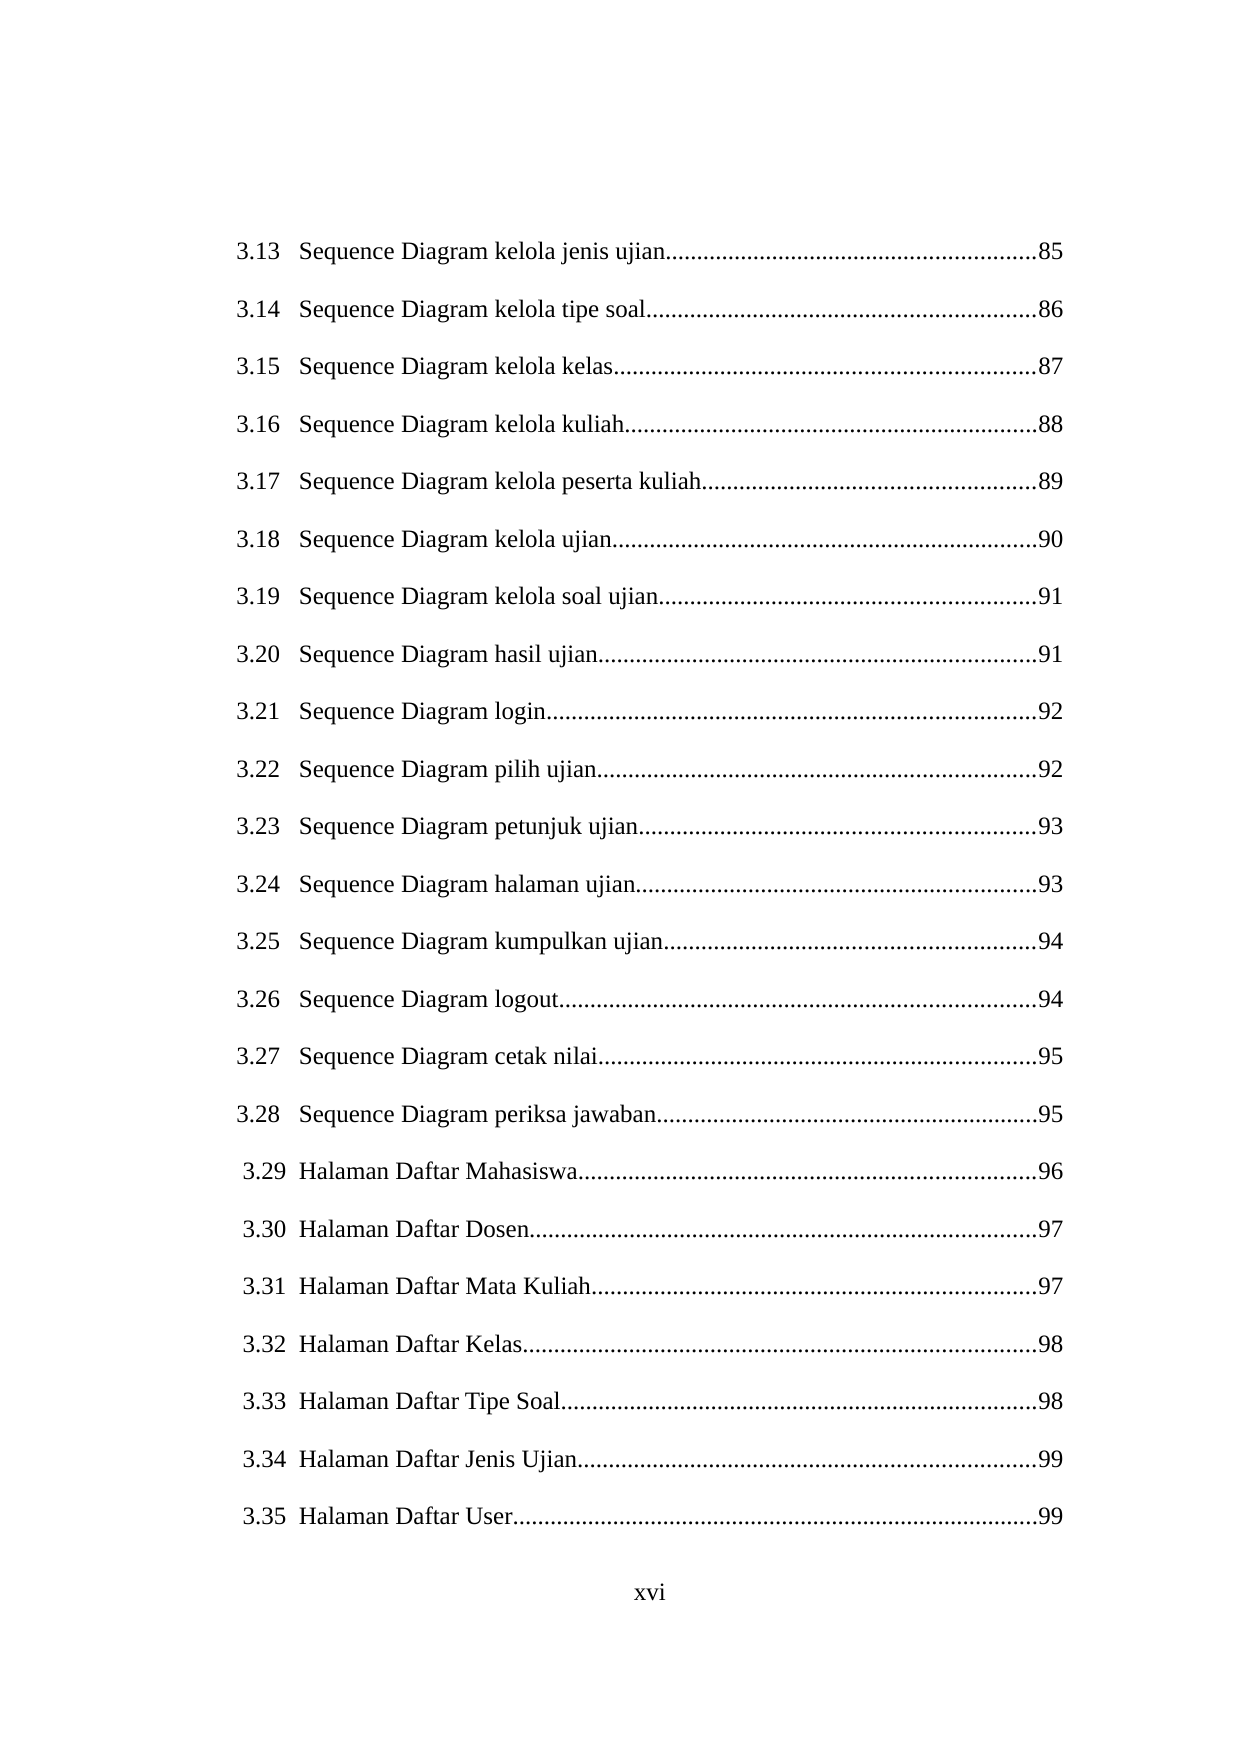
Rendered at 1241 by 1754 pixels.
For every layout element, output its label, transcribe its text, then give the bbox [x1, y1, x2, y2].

text 3.16 Sequence Diagram kelola kuliah 88 [236, 409, 1063, 437]
text 3.14 Sequence Diagram kelola tipe soal 86 [236, 294, 1063, 322]
text 3.28 Sequence Diagram periksa jawaban 95 [236, 1099, 1063, 1127]
text 3.34 Halaman Daftar Jenis Ujian 99 [236, 1444, 1063, 1472]
text 3.26 Sequence Diagram logout 94 [236, 984, 1063, 1012]
text 3.18 Sequence Diagram kelola ujian 90 [236, 524, 1063, 552]
text 3.33 Halaman Daftar Tipe Soal 98 [236, 1386, 1063, 1415]
text 3.32 Halaman Daftar Kelas 98 [236, 1329, 1063, 1357]
text 3.20 Sequence Diagram hasil ujian 91 [236, 639, 1063, 667]
text 3.35 Halaman Daftar User 99 [236, 1501, 1063, 1530]
text 3.21 Sequence Diagram login 92 [236, 696, 1063, 725]
text 3.17 Sequence Diagram kelola peserta kuliah 89 [236, 466, 1063, 495]
text 3.24 Sequence Diagram halaman ujian 93 [236, 869, 1063, 897]
text 3.15 Sequence Diagram kelola kelas 87 [236, 351, 1063, 380]
text 3.29 Halaman Daftar Mahasiswa 96 [236, 1156, 1063, 1185]
text 3.19 Sequence Diagram kelola soal ujian 91 [236, 581, 1063, 610]
text 3.25 Sequence Diagram kumpulkan ujian 94 [236, 926, 1063, 955]
text 3.31 Halaman Daftar Mata Kuliah 97 [236, 1271, 1063, 1300]
text 3.30 Halaman Daftar Dosen 97 [236, 1214, 1063, 1242]
text 3.27 Sequence Diagram cetak nilai 95 [236, 1041, 1063, 1070]
text 3.23 Sequence Diagram petunjuk ujian 93 [236, 811, 1063, 840]
text 3.22 Sequence Diagram pilih ujian 92 [236, 754, 1063, 782]
text 3.13 Sequence Diagram kelola jenis ujian 85 [236, 236, 1063, 265]
